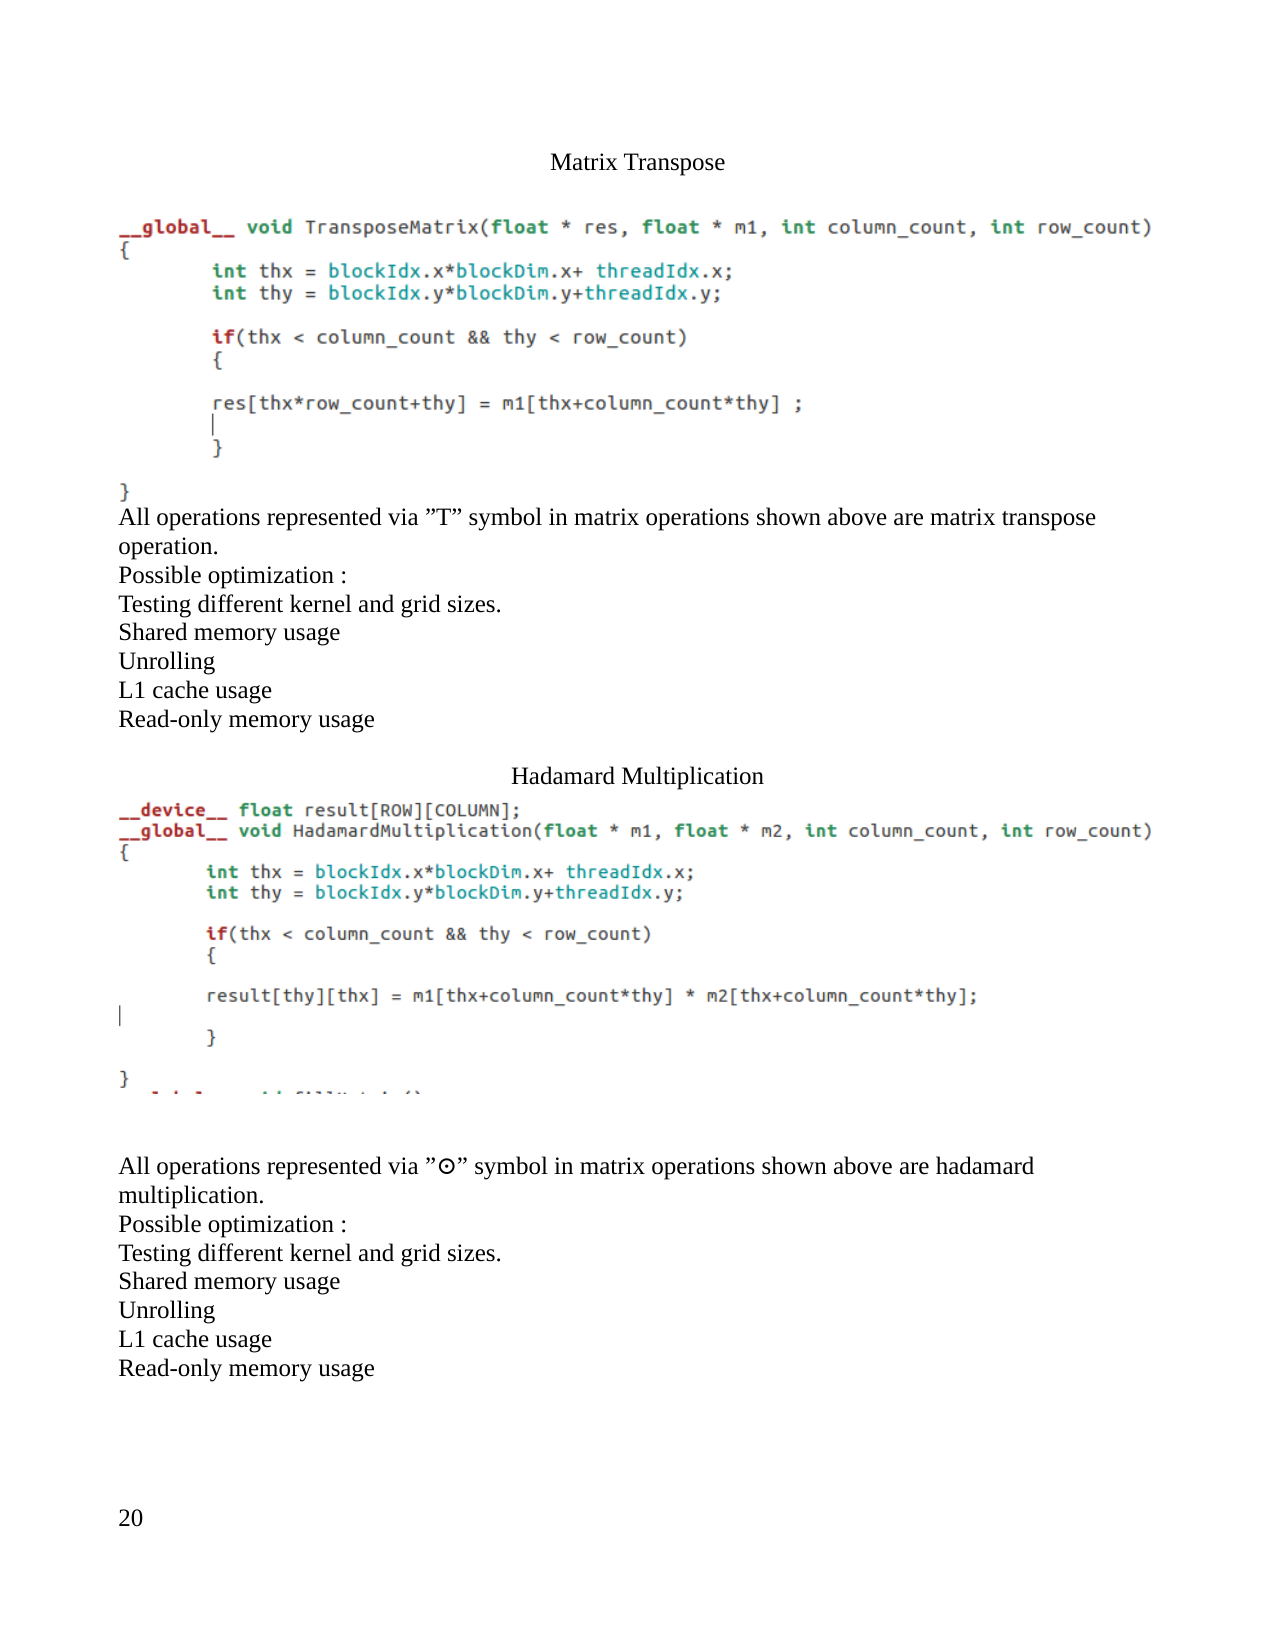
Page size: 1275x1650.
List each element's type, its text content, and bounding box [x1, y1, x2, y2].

text Unrolling [118, 1295, 1157, 1324]
text L1 cache usage [118, 675, 1157, 704]
text Unrolling [118, 646, 1157, 675]
text Testing different kernel and grid sizes. [118, 1238, 1157, 1266]
text Read-only memory usage [118, 1353, 1157, 1381]
text Possible optimization : [118, 560, 1157, 589]
picture [118, 797, 1157, 1094]
text All operations represented via ”T” symbol in matrix operations shown above are matrix transpose operation. [118, 503, 1157, 560]
text Possible optimization : [118, 1209, 1157, 1238]
text Read-only memory usage [118, 704, 1157, 732]
text All operations represented via ”⊙” symbol in matrix operations shown above are hadamard multiplication. [118, 1151, 1157, 1209]
text Matrix Transpose [118, 147, 1157, 176]
text Hadamard Multiplication [118, 761, 1157, 790]
text Shared memory usage [118, 1266, 1157, 1295]
picture [118, 204, 1157, 503]
text L1 cache usage [118, 1324, 1157, 1353]
text Shared memory usage [118, 617, 1157, 646]
text Testing different kernel and grid sizes. [118, 589, 1157, 617]
